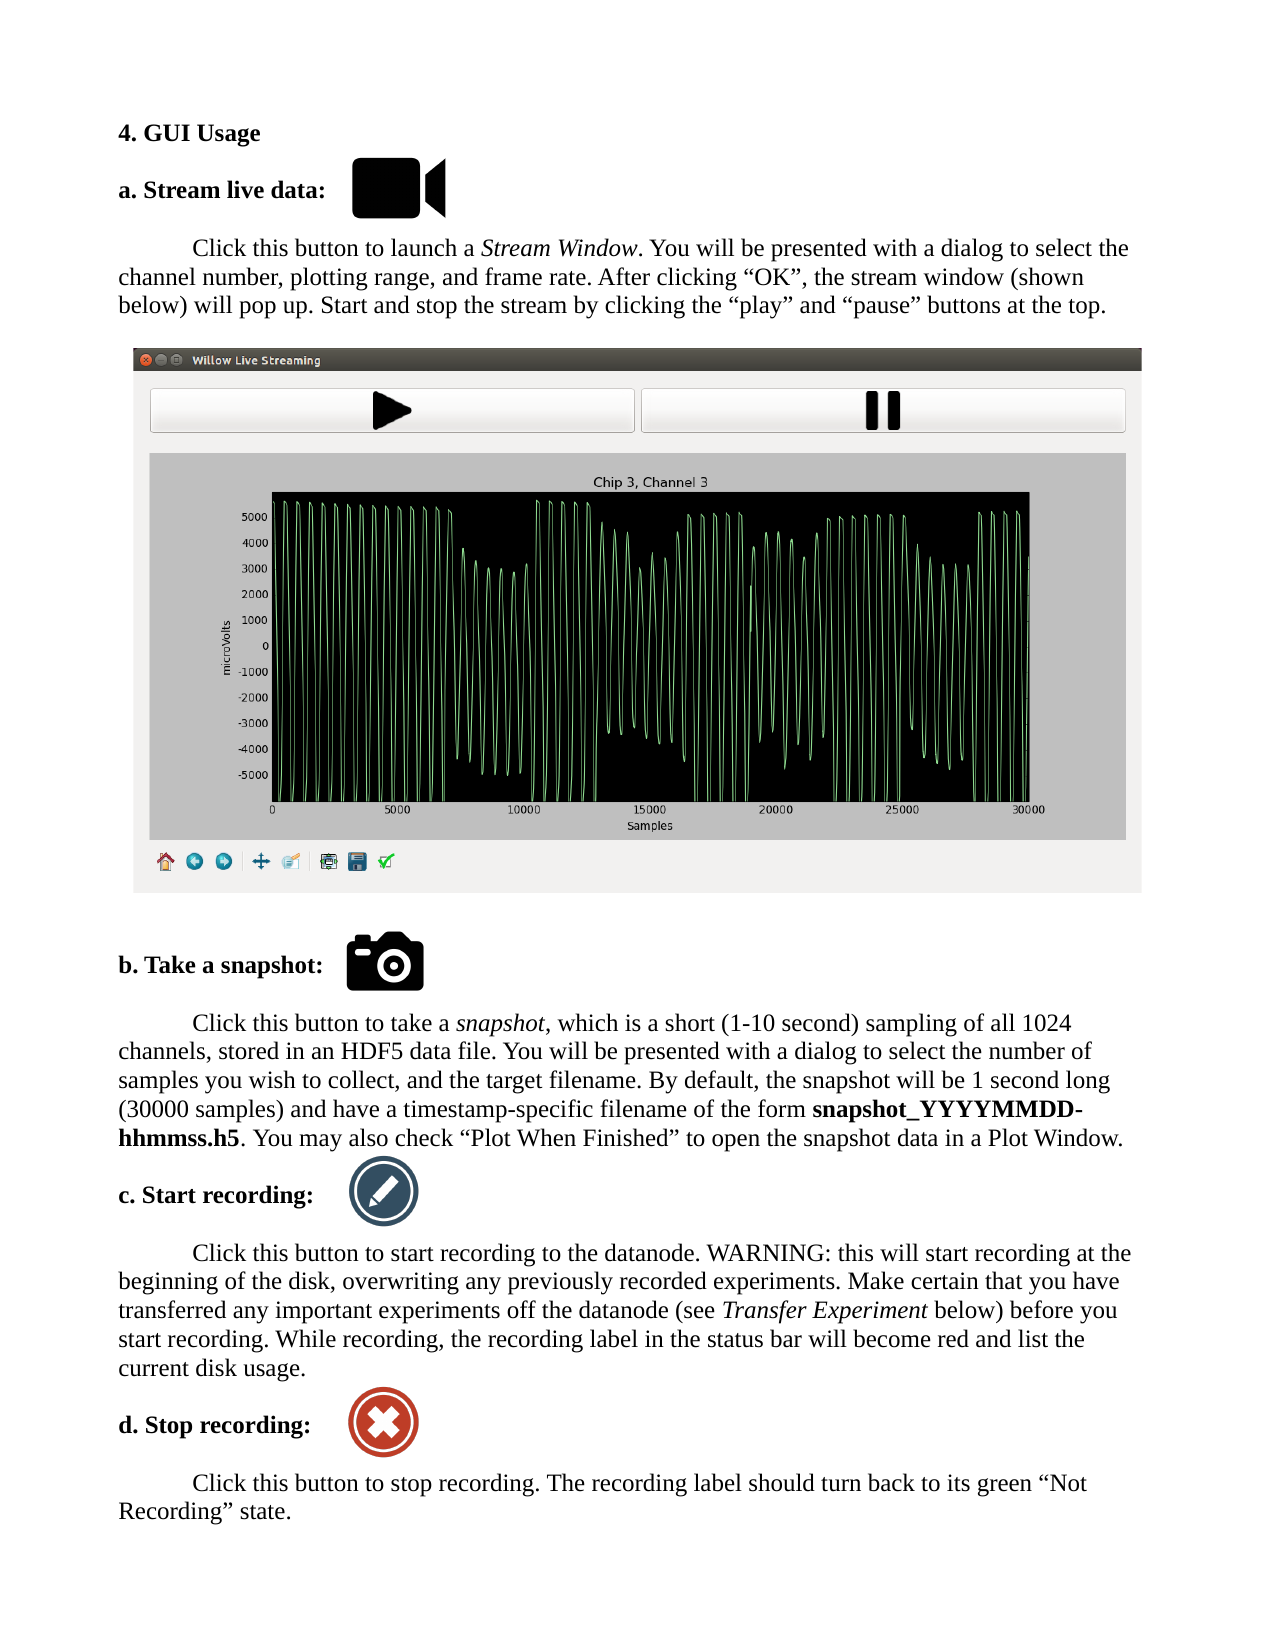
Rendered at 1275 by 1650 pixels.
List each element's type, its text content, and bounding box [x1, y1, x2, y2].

picture [344, 1383, 422, 1461]
text c. Start recording: [118, 1180, 345, 1209]
text Click this button to stop recording. The recording label should turn back to its green “Not Recording” state. [118, 1468, 1157, 1525]
text b. Take a snapshot: [118, 950, 341, 979]
text Click this button to take a snapshot, which is a short (1-10 second) sampling of all 1024 channels, stored in an HDF5 data file. You will be presented with a dialog to select the number of samples you wish to collect, and the target filename. By default, the snapshot will be 1 second long (30000 samples) and have a timestamp-specific filename of the form snapshot_YYYYMMDD-hhmmss.h5. You may also check “Plot When Finished” to open the snapshot data in a Plot Window. [118, 1008, 1157, 1151]
text [422, 1180, 1157, 1209]
picture [133, 348, 1142, 893]
text [446, 176, 1157, 204]
text Click this button to start recording to the datanode. WARNING: this will start recording at the beginning of the disk, overwriting any previously recorded experiments. Make certain that you have transferred any important experiments off the datanode (see Transfer Experiment below) before you start recording. While recording, the recording label in the status bar will become red and list the current disk usage. [118, 1238, 1157, 1381]
text a. Stream live data: [118, 176, 352, 204]
text d. Stop recording: [118, 1410, 344, 1439]
picture [352, 154, 446, 219]
text [429, 950, 1157, 979]
text [422, 1410, 1157, 1439]
text Click this button to launch a Stream Window. You will be presented with a dialog to select the channel number, plotting range, and frame rate. After clicking “OK”, the stream window (shown below) will pop up. Start and stop the stream by clicking the “play” and “pause” buttons at the top. [118, 233, 1157, 319]
text 4. GUI Usage [118, 118, 1157, 147]
picture [345, 1153, 422, 1230]
picture [341, 917, 429, 1005]
